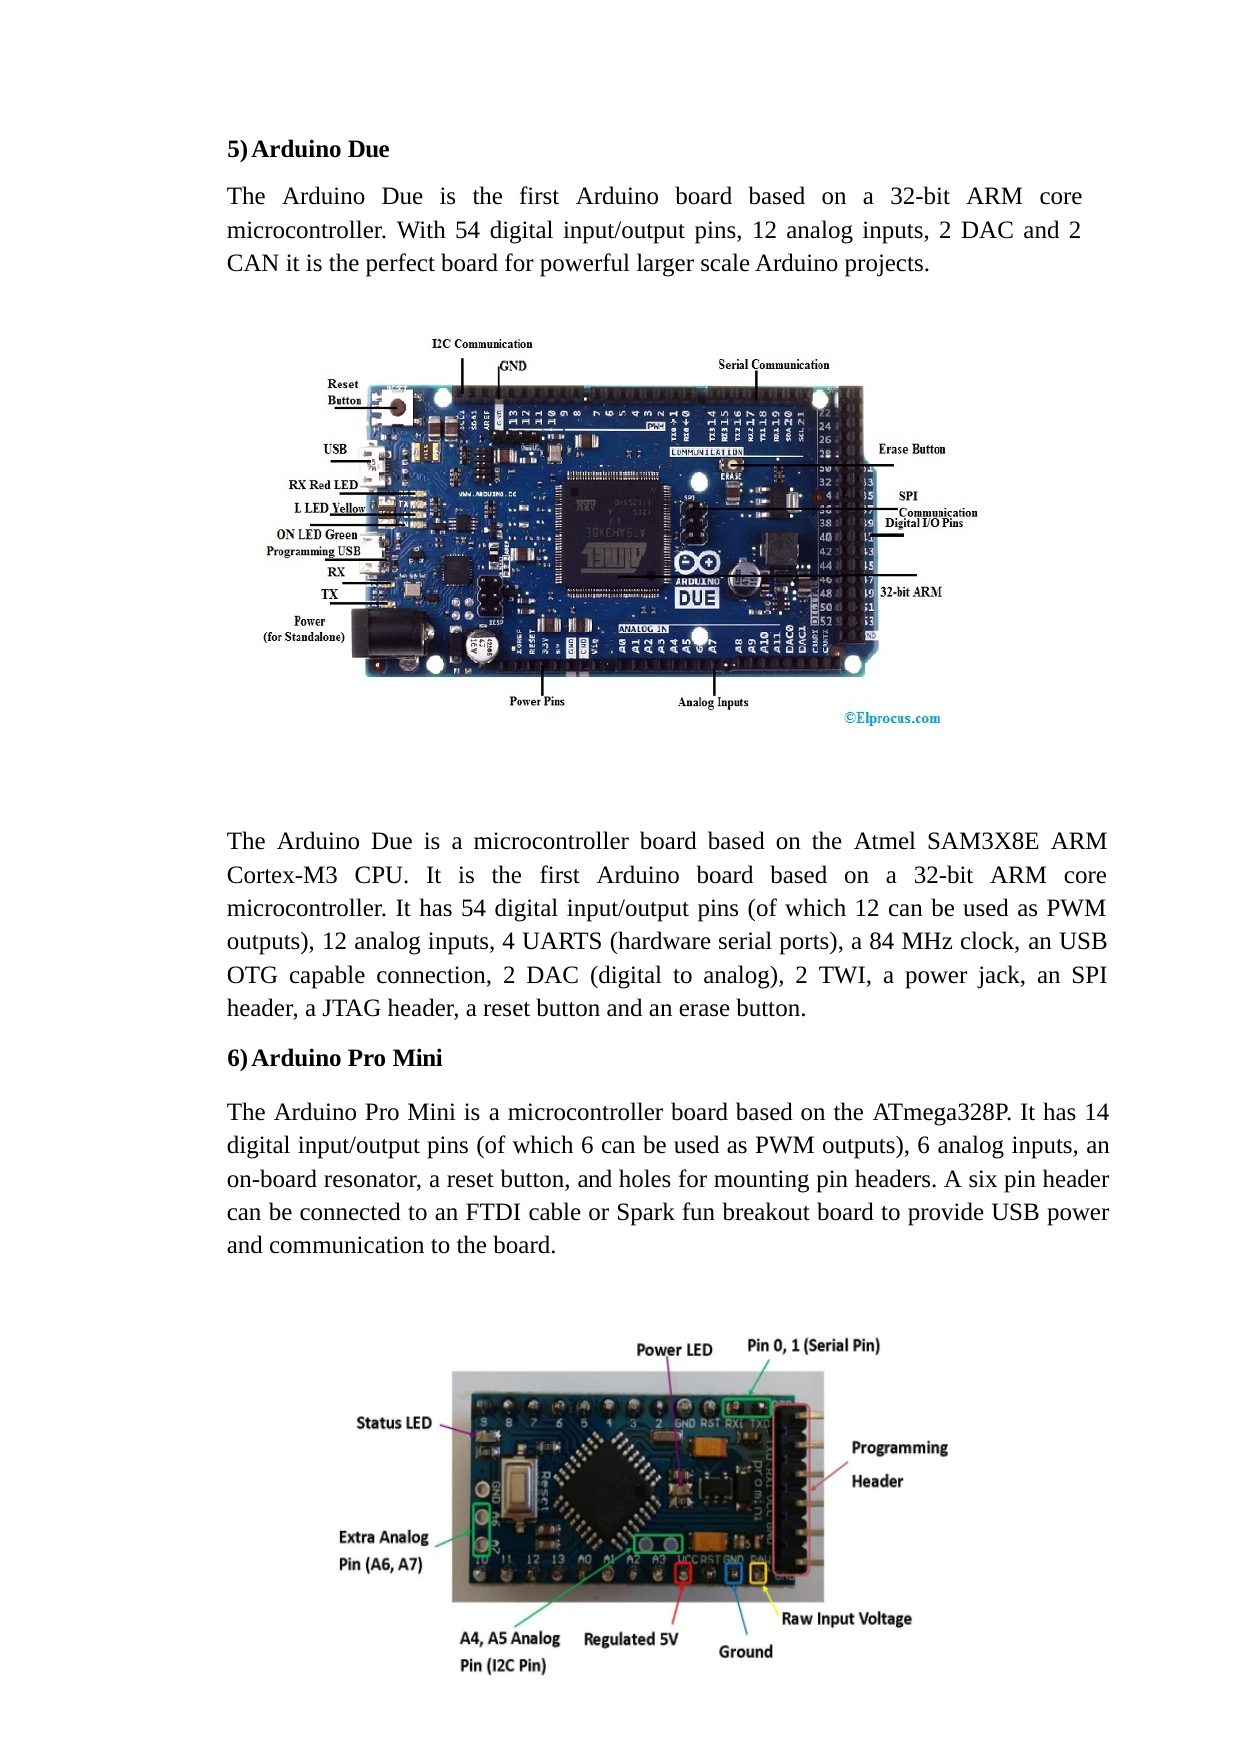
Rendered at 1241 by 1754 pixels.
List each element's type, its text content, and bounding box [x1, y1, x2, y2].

list Arduino Due [227, 134, 1122, 163]
picture [312, 1308, 977, 1698]
list Arduino Pro Mini [227, 1043, 1122, 1072]
text The Arduino Pro Mini is a microcontroller board based on the ATmega328P. It has 14 digital input/output pins (of which 6 can be used as PWM outputs), 6 analog inputs, an on-board resonator, a reset button, and holes for mounting pin headers. A six pin header can be connected to an FTDI cable or Spark fun breakout board to provide USB power and communication to the board. [227, 1097, 1110, 1259]
text The Arduino Due is a microcontroller board based on the Atmel SAM3X8E ARM Cortex-M3 CPU. It is the first Arduino board based on a 32-bit ARM core microcontroller. It has 54 digital input/output pins (of which 12 can be used as PWM outputs), 12 analog inputs, 4 UARTS (hardware serial ports), a 84 MHz clock, an USB OTG capable connection, 2 DAC (digital to analog), 2 TWI, a power jack, an SPI header, a JTAG header, a reset button and an erase button. [227, 826, 1108, 1022]
picture [260, 334, 980, 737]
text The Arduino Due is the first Arduino board based on a 32-bit ARM core microcontroller. With 54 digital input/output pins, 12 analog inputs, 2 DAC and 2 CAN it is the perfect board for powerful larger scale Arduino projects. [227, 181, 1082, 277]
